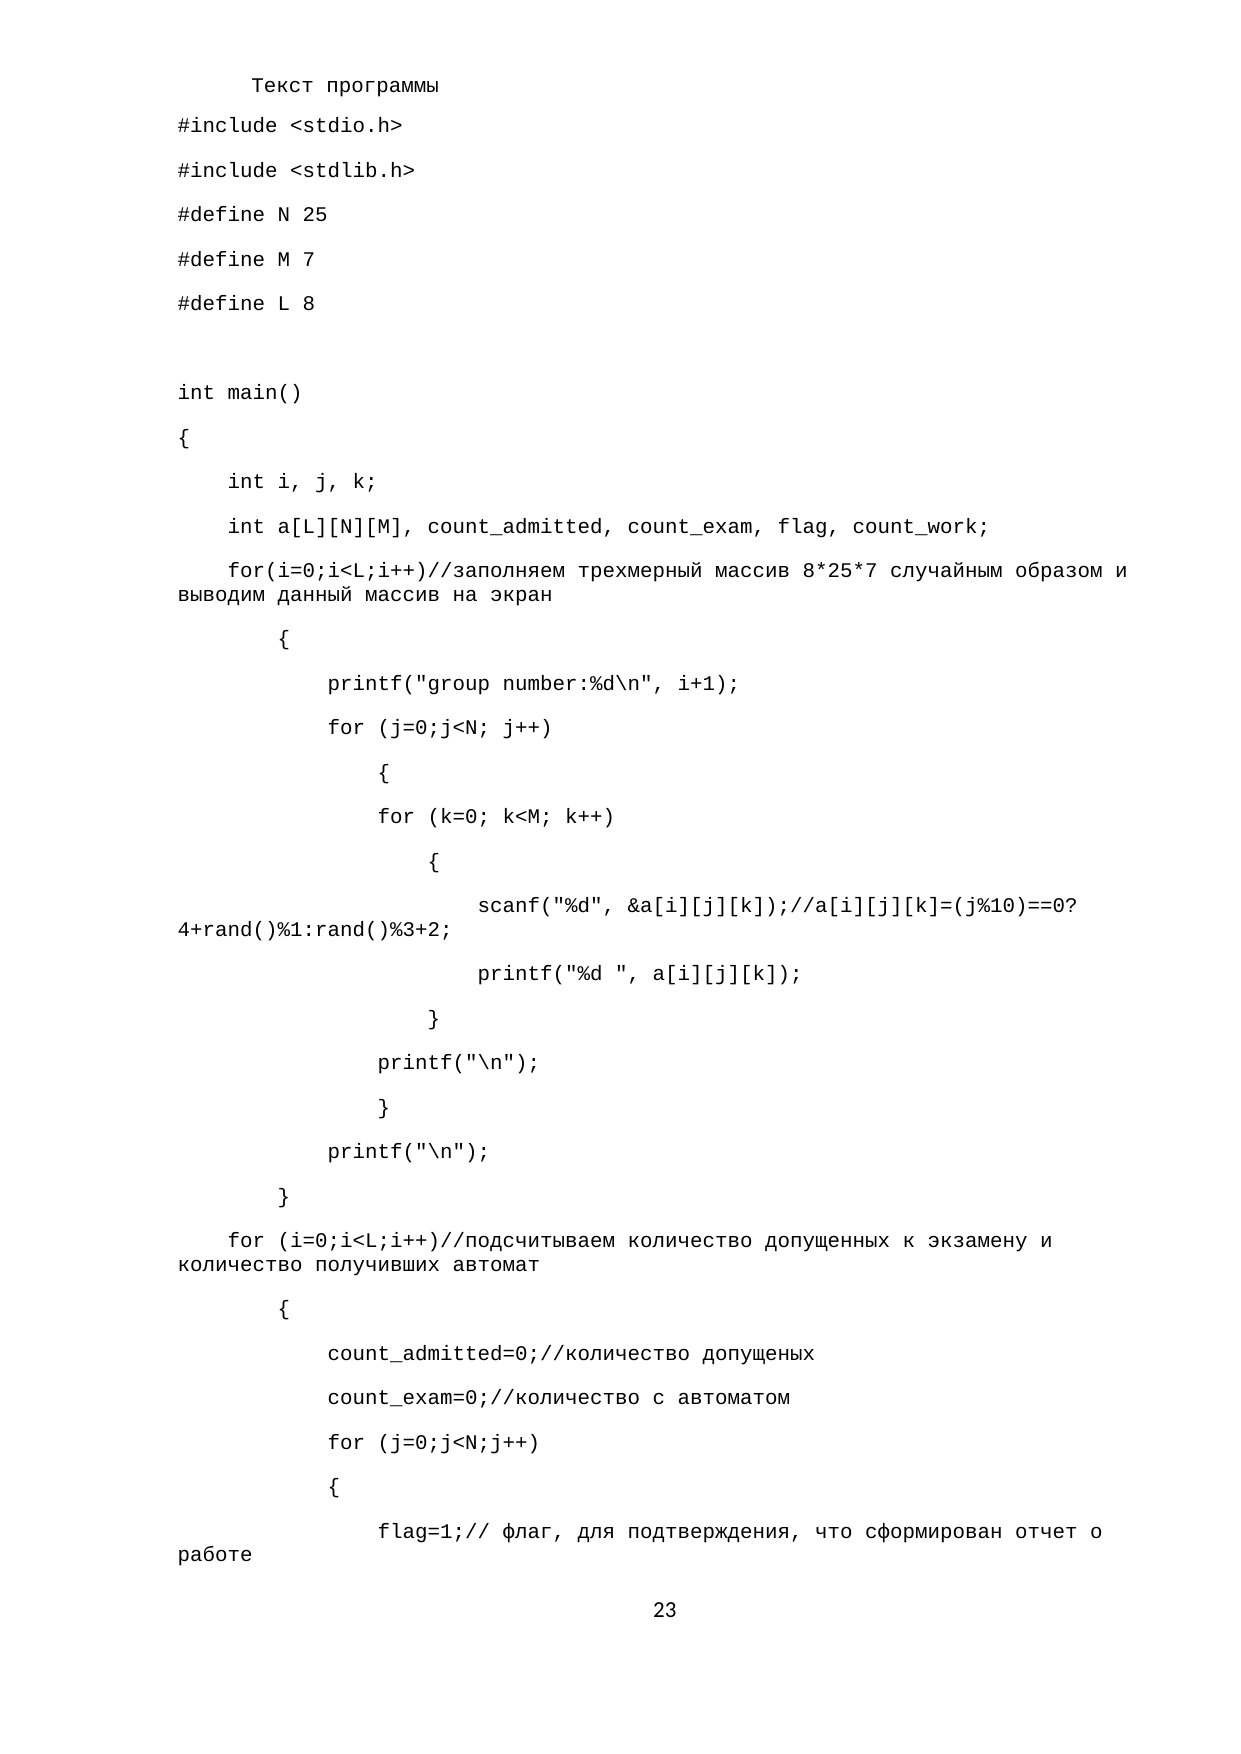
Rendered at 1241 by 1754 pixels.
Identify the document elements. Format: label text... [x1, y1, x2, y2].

text } [177, 1008, 1152, 1031]
text } [177, 1186, 1152, 1209]
text } [177, 1097, 1152, 1120]
text #define L 8 [177, 293, 1152, 317]
text #define M 7 [177, 249, 1152, 272]
text { [177, 628, 1152, 652]
text int a[L][N][M], count_admitted, count_exam, flag, count_work; [177, 516, 1152, 539]
text for (k=0; k<M; k++) [177, 806, 1152, 830]
text for (j=0;j<N;j++) [177, 1432, 1152, 1455]
text printf("%d ", a[i][j][k]); [177, 963, 1152, 987]
text { [177, 1298, 1152, 1322]
text for (i=0;i<L;i++)//подсчитываем количество допущенных к экзамену и количество получивших автомат [177, 1230, 1152, 1277]
text printf("\n"); [177, 1141, 1152, 1165]
text printf("group number:%d\n", i+1); [177, 673, 1152, 696]
text Текст программы [177, 75, 1152, 99]
text flag=1;// флаг, для подтверждения, что сформирован отчет о работе [177, 1521, 1152, 1568]
text { [177, 427, 1152, 450]
text for (j=0;j<N; j++) [177, 717, 1152, 741]
text for(i=0;i<L;i++)//заполняем трехмерный массив 8*25*7 случайным образом и выводим данный массив на экран [177, 560, 1152, 607]
text #define N 25 [177, 204, 1152, 228]
text { [177, 851, 1152, 874]
text count_admitted=0;//количество допущеных [177, 1343, 1152, 1366]
text int main() [177, 382, 1152, 406]
text #include <stdlib.h> [177, 160, 1152, 183]
text { [177, 1476, 1152, 1500]
text int i, j, k; [177, 471, 1152, 495]
text scanf("%d", &a[i][j][k]);//a[i][j][k]=(j%10)==0?4+rand()%1:rand()%3+2; [177, 895, 1152, 942]
text { [177, 762, 1152, 785]
text printf("\n"); [177, 1052, 1152, 1076]
text count_exam=0;//количество с автоматом [177, 1387, 1152, 1411]
text #include <stdio.h> [177, 115, 1152, 139]
